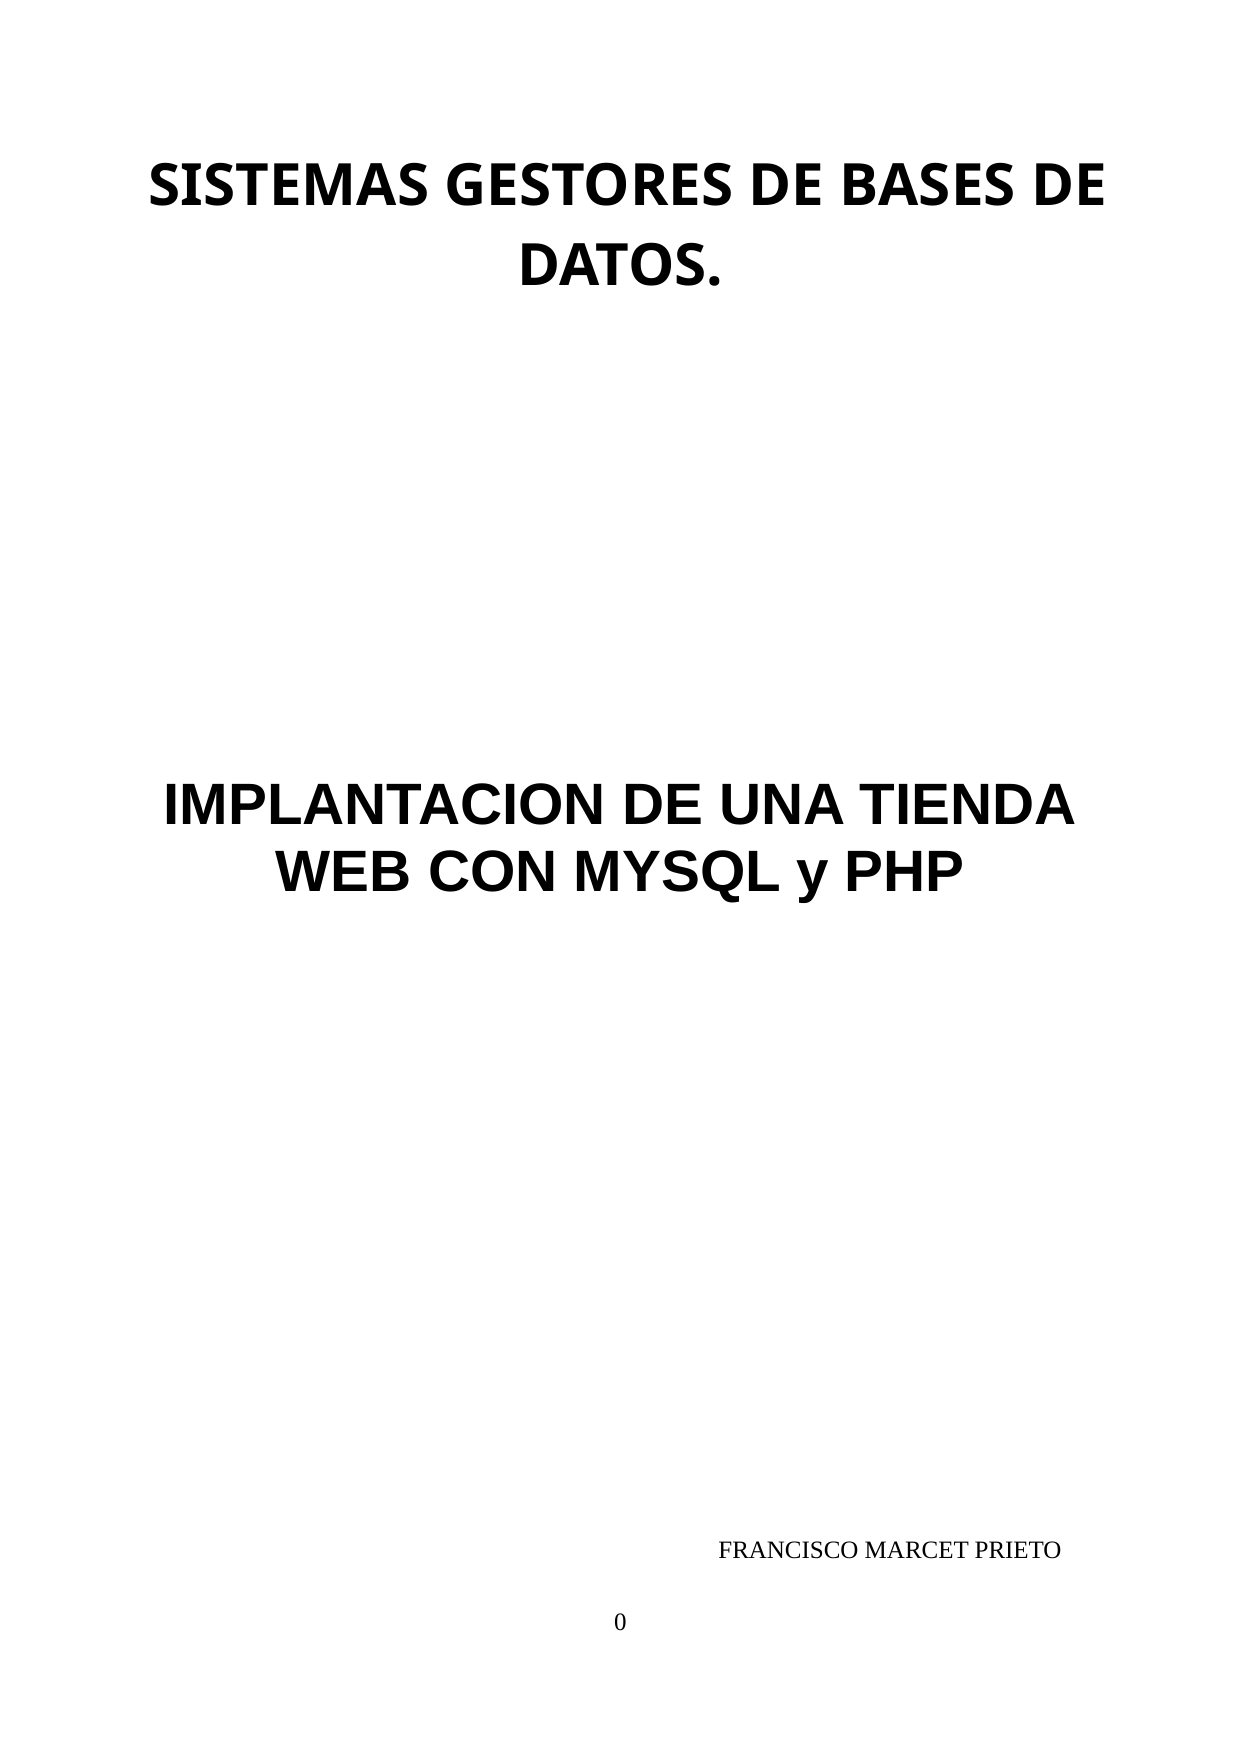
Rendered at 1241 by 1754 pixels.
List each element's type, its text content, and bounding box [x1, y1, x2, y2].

title SISTEMAS GESTORES DE BASES DE DATOS. [118, 143, 1122, 302]
title IMPLANTACION DE UNA TIENDA WEB CON MYSQL y PHP [118, 769, 1122, 904]
text FRANCISCO MARCET PRIETO [118, 1535, 1122, 1564]
